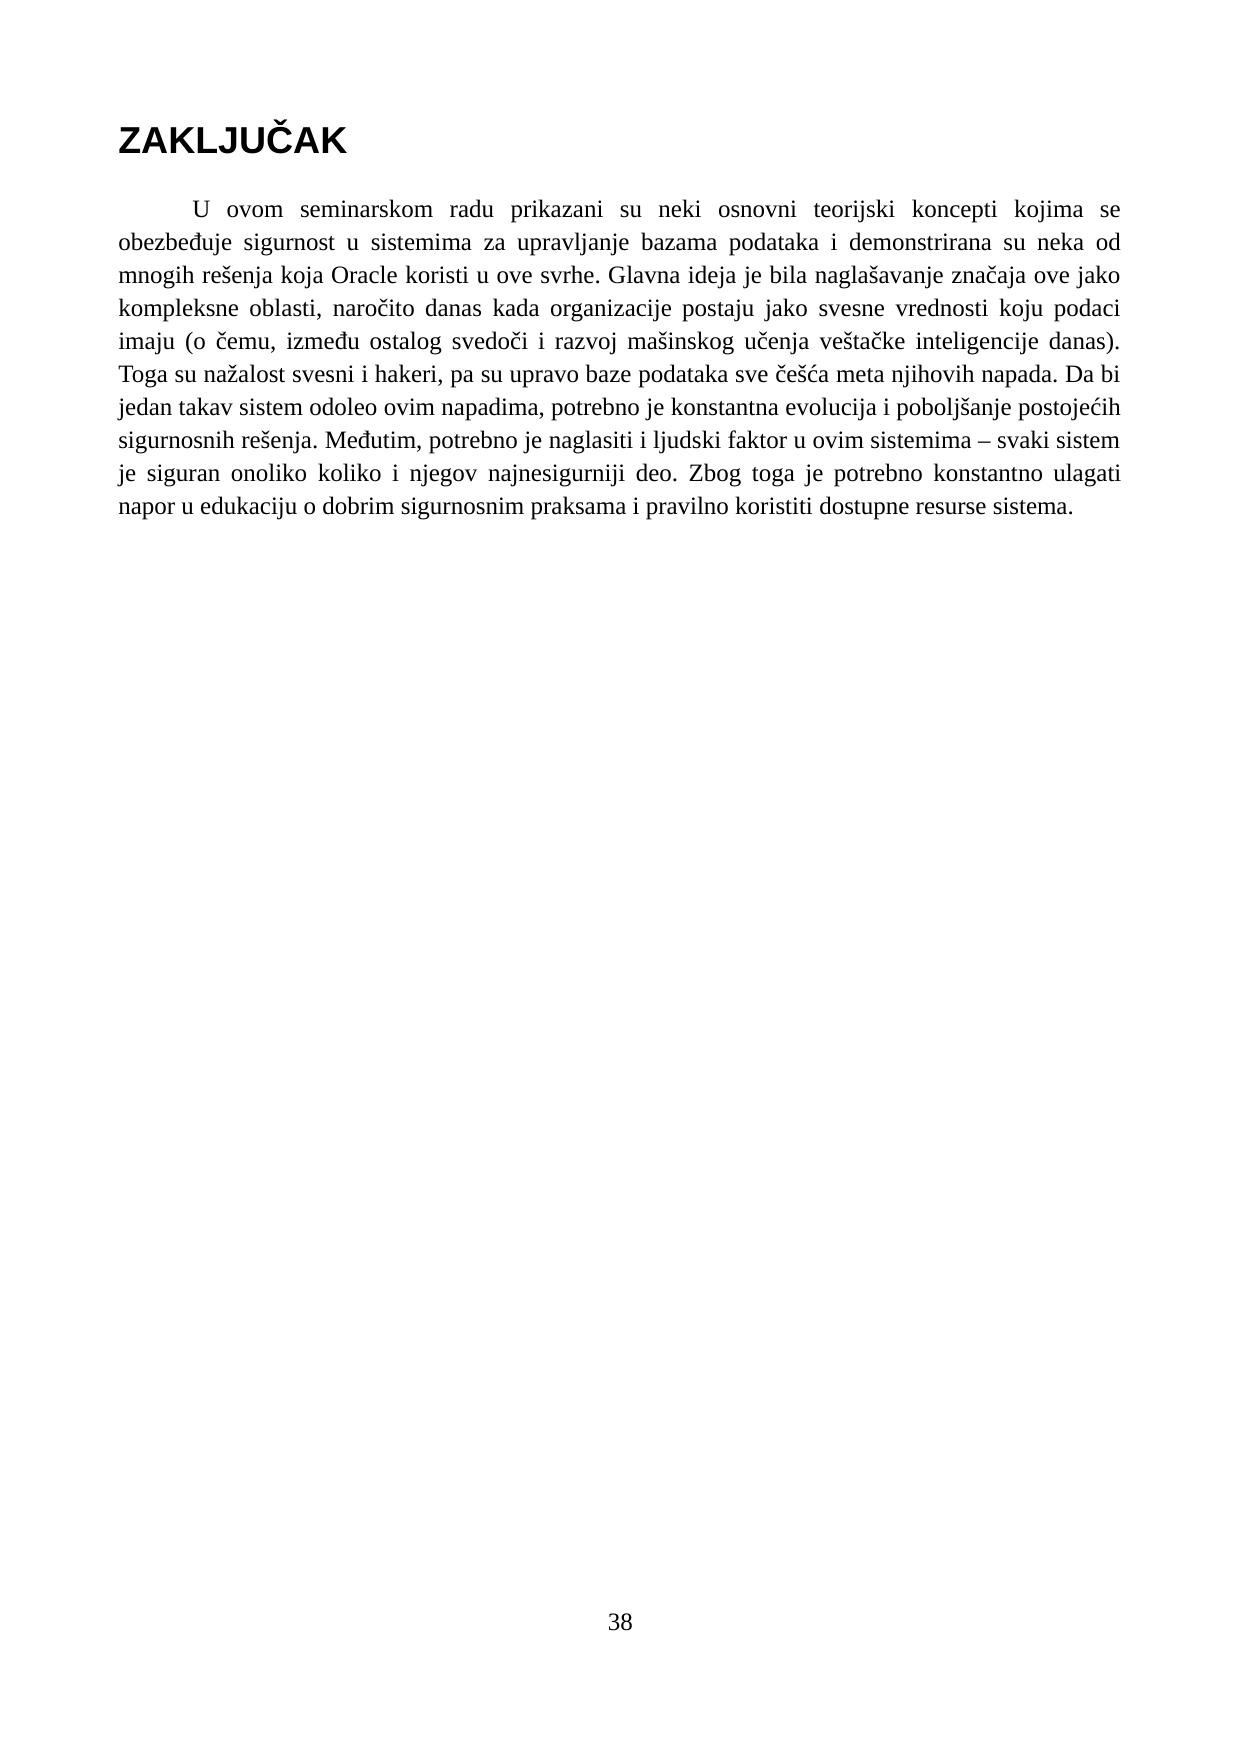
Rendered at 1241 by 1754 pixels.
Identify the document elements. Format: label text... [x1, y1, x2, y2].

text U ovom seminarskom radu prikazani su neki osnovni teorijski koncepti kojima se obezbeđuje sigurnost u sistemima za upravljanje bazama podataka i demonstrirana su neka od mnogih rešenja koja Oracle koristi u ove svrhe. Glavna ideja je bila naglašavanje značaja ove jako kompleksne oblasti, naročito danas kada organizacije postaju jako svesne vrednosti koju podaci imaju (o čemu, između ostalog svedoči i razvoj mašinskog učenja veštačke inteligencije danas). Toga su nažalost svesni i hakeri, pa su upravo baze podataka sve češća meta njihovih napada. Da bi jedan takav sistem odoleo ovim napadima, potrebno je konstantna evolucija i poboljšanje postojećih sigurnosnih rešenja. Međutim, potrebno je naglasiti i ljudski faktor u ovim sistemima – svaki sistem je siguran onoliko koliko i njegov najnesigurniji deo. Zbog toga je potrebno konstantno ulagati napor u edukaciju o dobrim sigurnosnim praksama i pravilno koristiti dostupne resurse sistema. [118, 194, 1122, 520]
subtitle ZAKLJUČAK [118, 118, 1122, 161]
